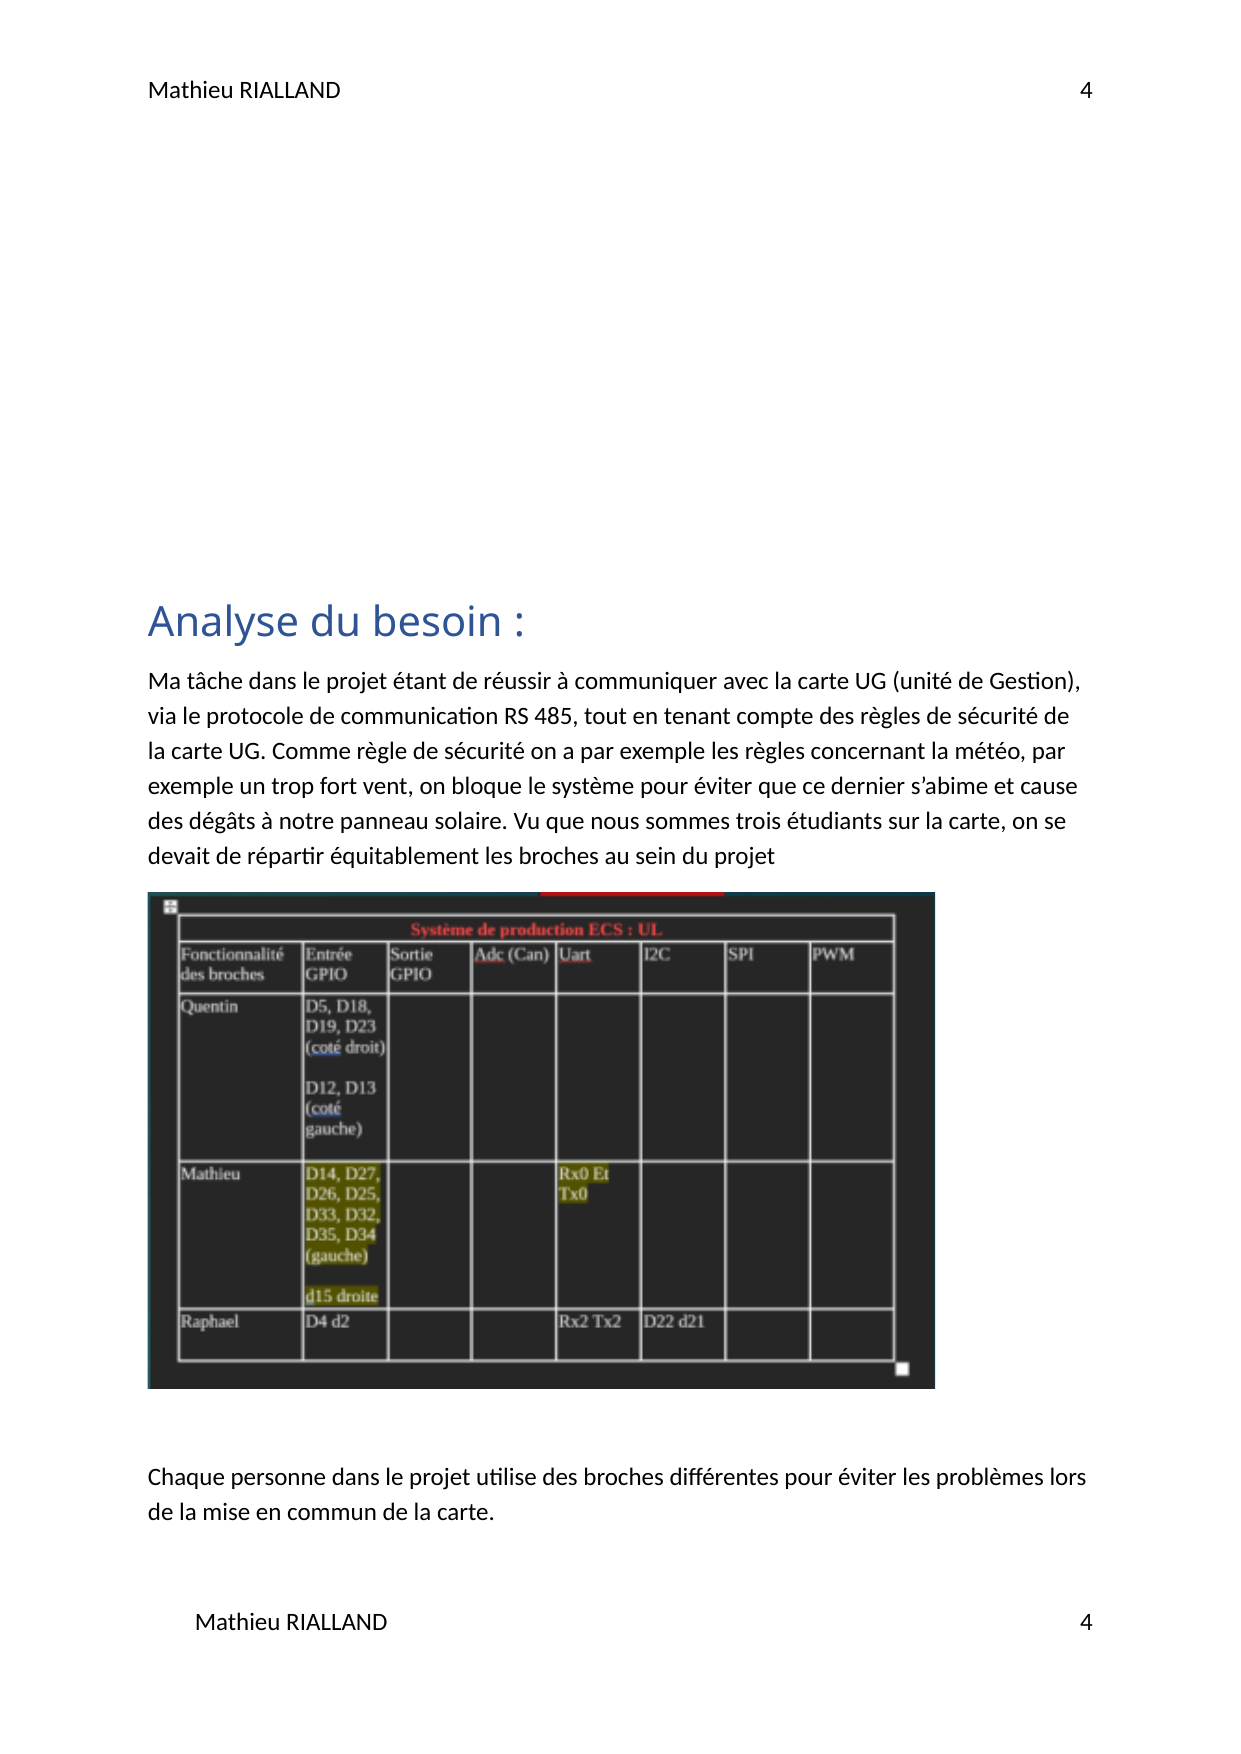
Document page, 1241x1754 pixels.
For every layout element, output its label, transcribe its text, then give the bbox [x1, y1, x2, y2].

subtitle Analyse du besoin : [148, 592, 1093, 648]
text Ma tâche dans le projet étant de réussir à communiquer avec la carte UG (unité de Gestion), via le protocole de communication RS 485, tout en tenant compte des règles de sécurité de la carte UG. Comme règle de sécurité on a par exemple les règles concernant la météo, par exemple un trop fort vent, on bloque le système pour éviter que ce dernier s’abime et cause des dégâts à notre panneau solaire. Vu que nous sommes trois étudiants sur la carte, on se devait de répartir équitablement les broches au sein du projet [148, 665, 1093, 871]
text Chaque personne dans le projet utilise des broches différentes pour éviter les problèmes lors de la mise en commun de la carte. [148, 1461, 1093, 1527]
